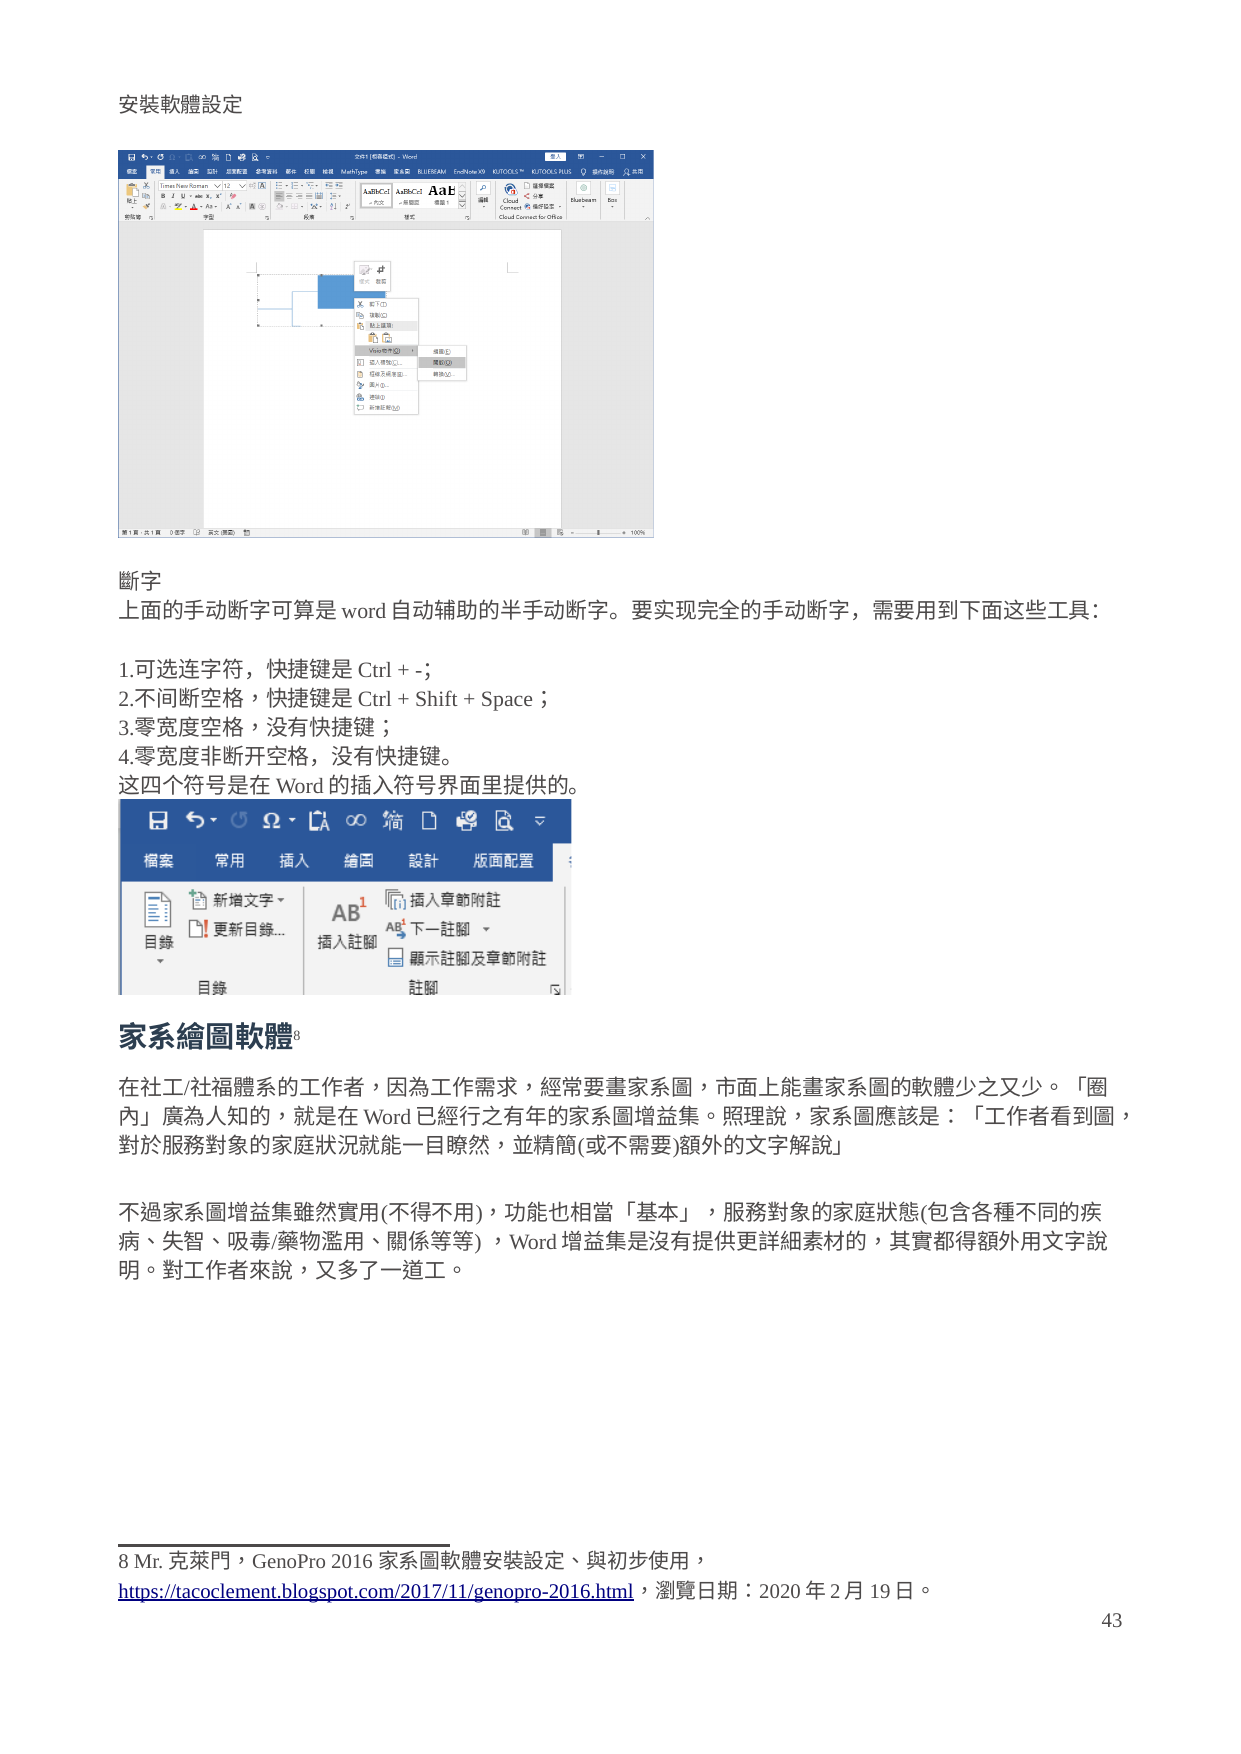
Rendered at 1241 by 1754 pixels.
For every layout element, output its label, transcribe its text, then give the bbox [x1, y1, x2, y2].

text 4.零宽度非断开空格，没有快捷键。 [118, 741, 1122, 771]
text 不過家系圖增益集雖然實用(不得不用)，功能也相當「基本」，服務對象的家庭狀態(包含各種不同的疾病、失智、吸毒/藥物濫用、關係等等) ，Word增益集是沒有提供更詳細素材的，其實都得額外用文字說明。對工作者來說，又多了一道工。 [118, 1197, 1122, 1284]
text 斷字 [118, 566, 1122, 596]
text 1.可选连字符，快捷键是Ctrl + -； [118, 654, 1122, 683]
text 在社工/社福體系的工作者，因為工作需求，經常要畫家系圖，市面上能畫家系圖的軟體少之又少。「圈內」廣為人知的，就是在Word已經行之有年的家系圖增益集。照理說，家系圖應該是：「工作者看到圖，對於服務對象的家庭狀況就能一目瞭然，並精簡(或不需要)額外的文字解說」 [118, 1072, 1122, 1159]
text 2.不间断空格，快捷键是Ctrl + Shift + Space； [118, 683, 1122, 712]
text Mr. 克萊門，GenoPro 2016 家系圖軟體安裝設定、與初步使用， https://tacoclement.blogspot.com/2017/11/genopro-2016.html，瀏覽日期：2020年2月19日。 [118, 1546, 1122, 1604]
text 3.零宽度空格，没有快捷键； [118, 712, 1122, 741]
text 上面的手动断字可算是word自动辅助的半手动断字。要实现完全的手动断字，需要用到下面这些工具： [118, 596, 1122, 625]
text 这四个符号是在Word的插入符号界面里提供的。 [118, 771, 1122, 800]
text 家系繪圖軟體 [118, 1024, 1122, 1053]
